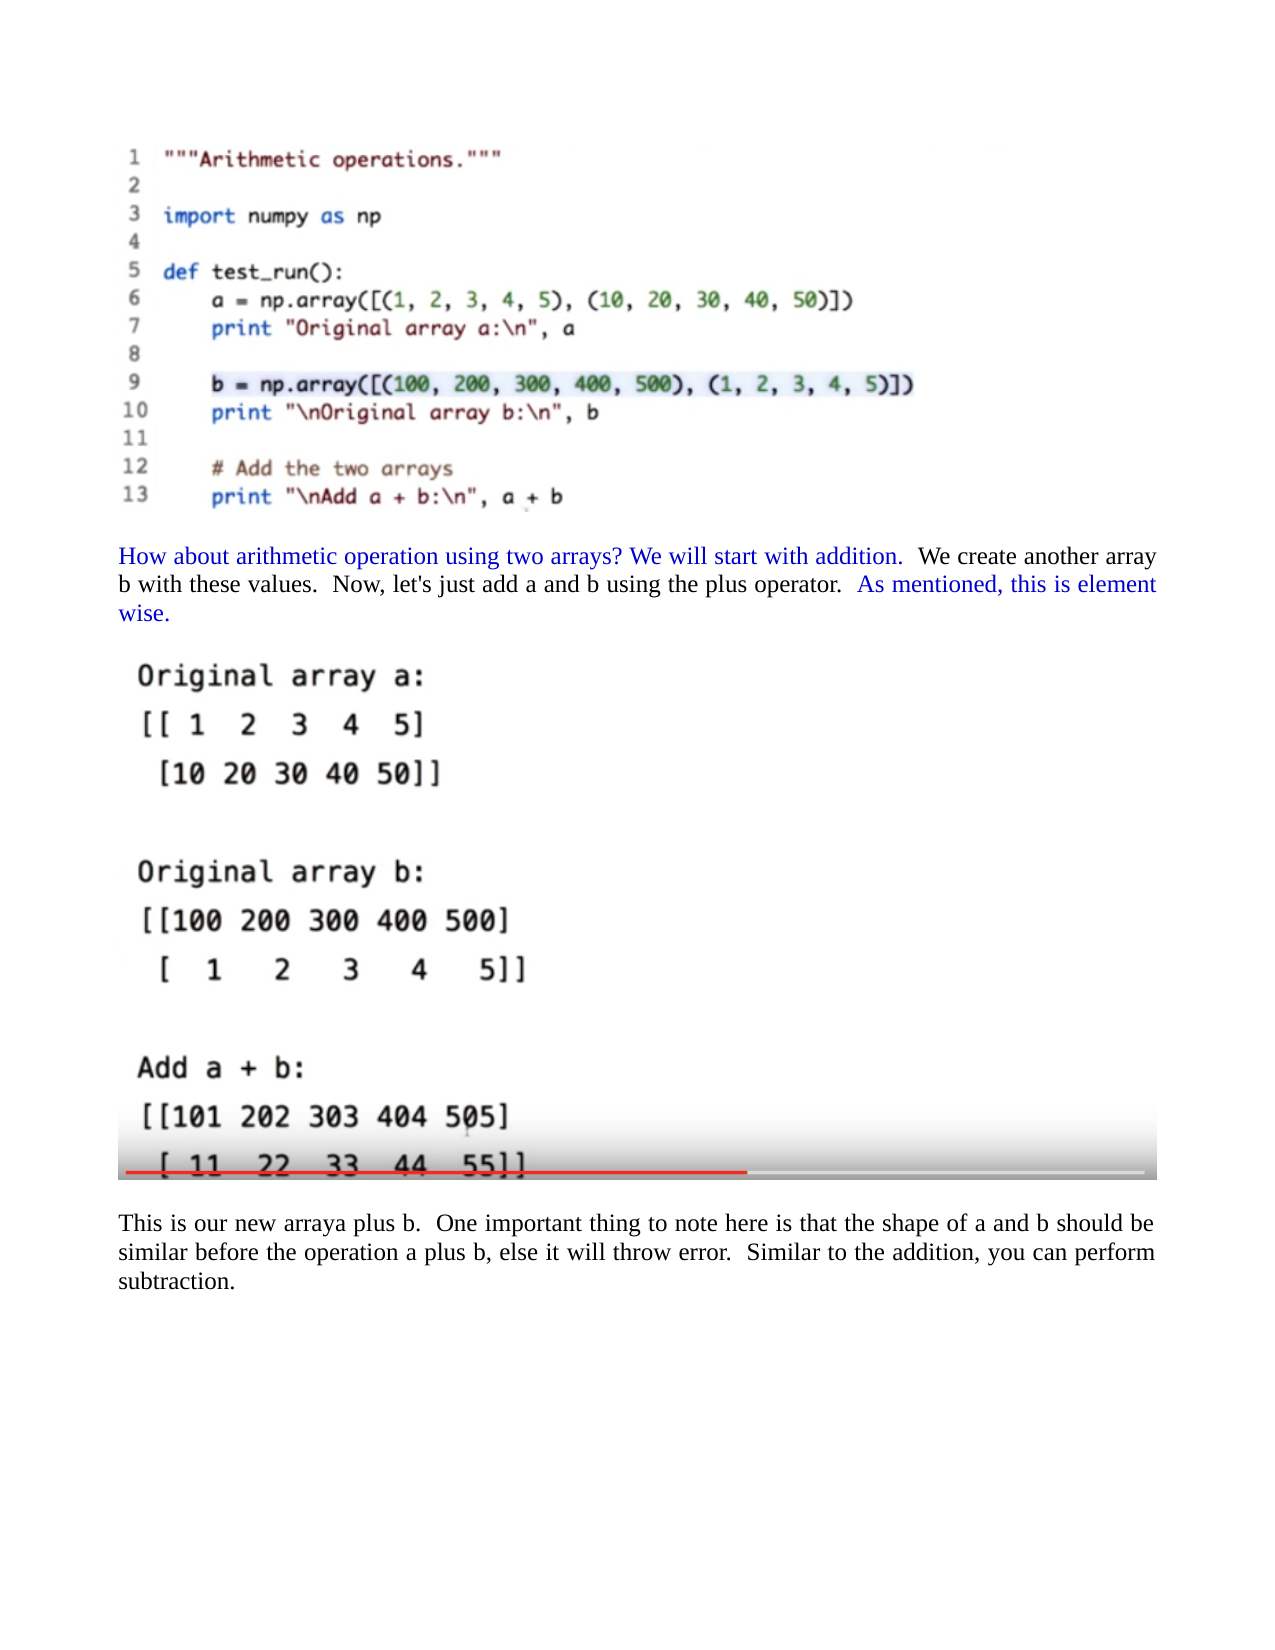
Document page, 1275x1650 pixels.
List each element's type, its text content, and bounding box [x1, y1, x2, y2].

text How about arithmetic operation using two arrays? We will start with addition. We create another array b with these values. Now, let's just add a and b using the plus operator. As mentioned, this is element wise. [118, 541, 1157, 627]
picture [118, 655, 1157, 1180]
text This is our new arraya plus b. One important thing to note here is that the shape of a and b should be similar before the operation a plus b, else it will throw error. Similar to the addition, you can perform subtraction. [118, 1208, 1157, 1295]
picture [118, 146, 1157, 512]
